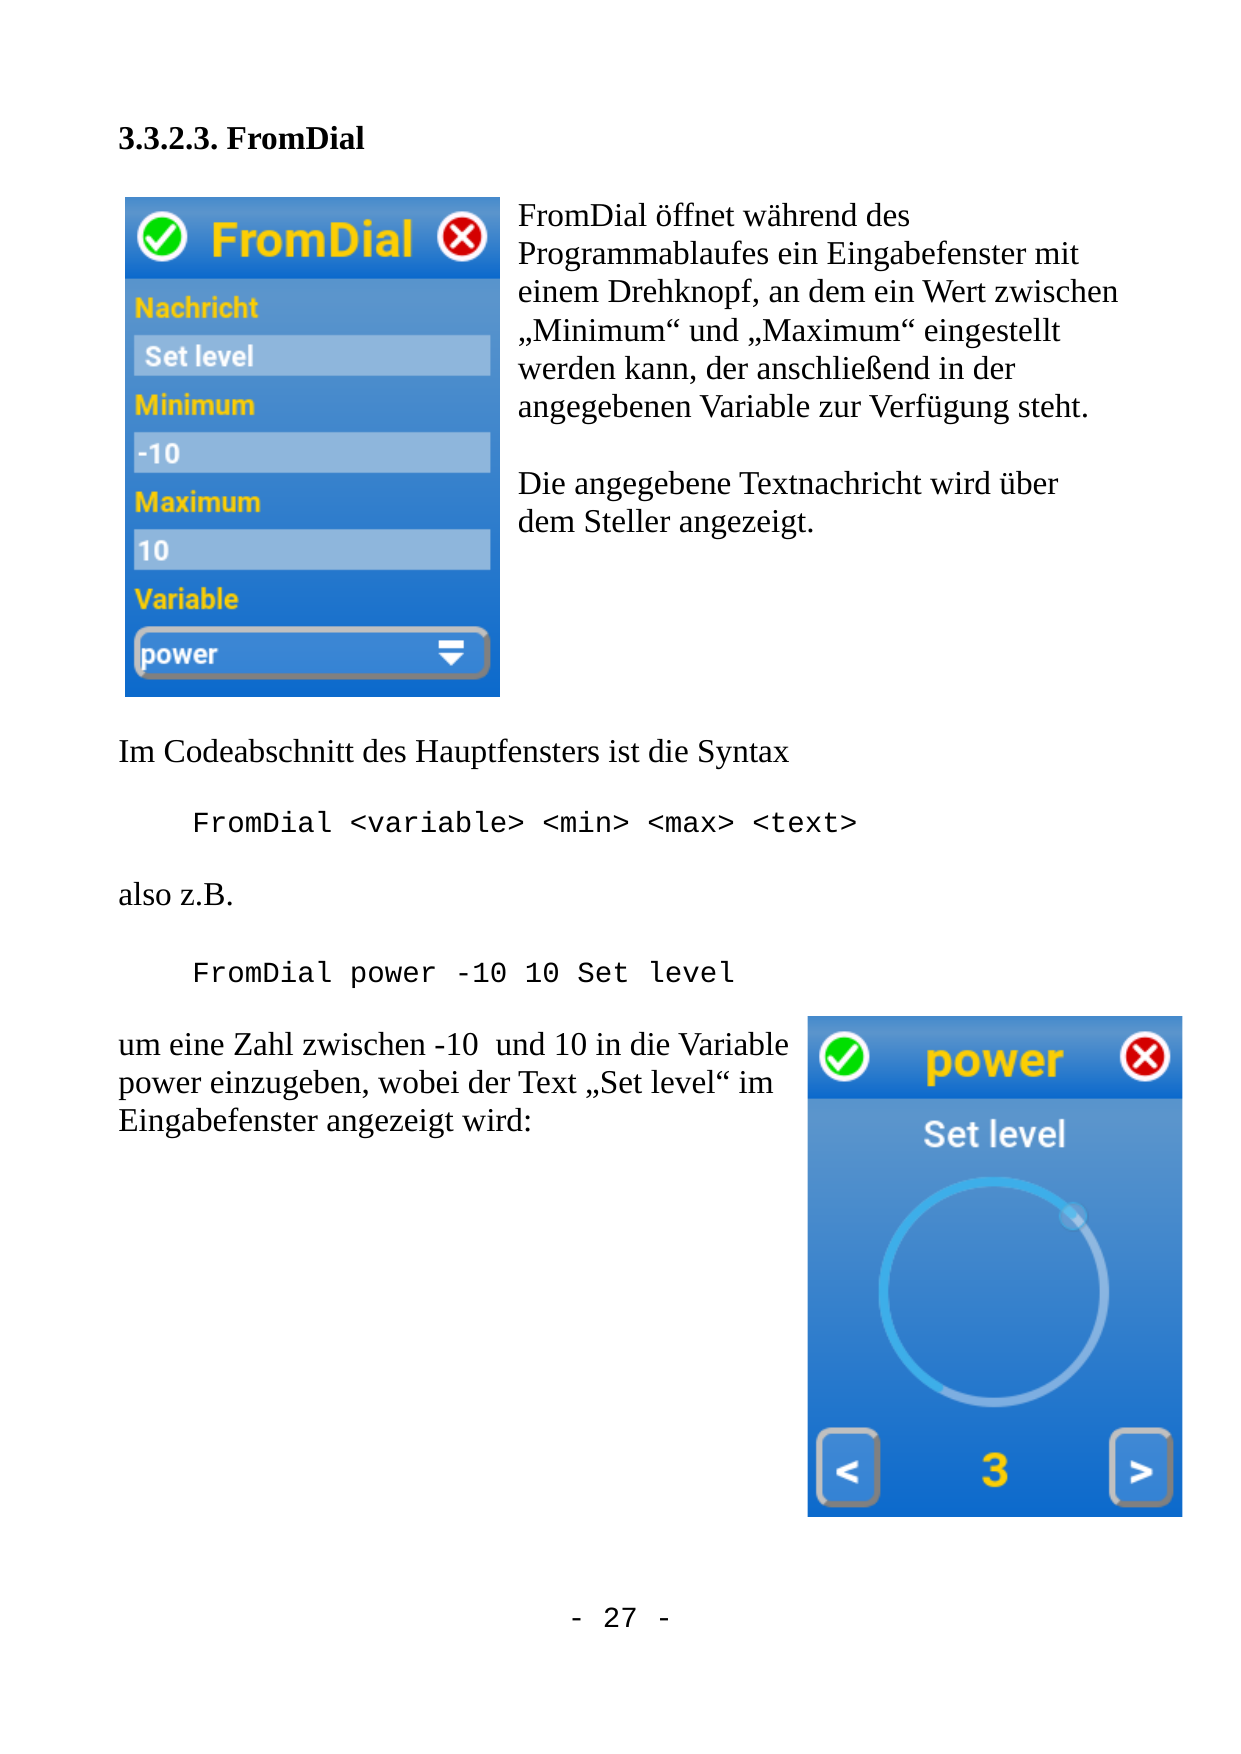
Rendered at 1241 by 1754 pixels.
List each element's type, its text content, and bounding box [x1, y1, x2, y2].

text um eine Zahl zwischen -10 und 10 in die Variable power einzugeben, wobei der Text „Set level“ im Eingabefenster angezeigt wird: [118, 1024, 807, 1139]
text 3.3.2.3. FromDial [118, 118, 1122, 156]
text FromDial power -10 10 Set level [118, 951, 1122, 991]
text also z.B. [118, 874, 1122, 912]
text Im Codeabschnitt des Hauptfensters ist die Syntax [118, 731, 1122, 770]
picture [807, 1016, 1183, 1517]
picture [125, 197, 500, 697]
text FromDial <variable> <min> <max> <text> [118, 808, 1122, 841]
text Die angegebene Textnachricht wird über dem Steller angezeigt. [500, 463, 1122, 540]
text FromDial öffnet während des Programmablaufes ein Eingabefenster mit einem Drehknopf, an dem ein Wert zwischen „Minimum“ und „Maximum“ eingestellt werden kann, der anschließend in der angegebenen Variable zur Verfügung steht. [118, 195, 1122, 425]
